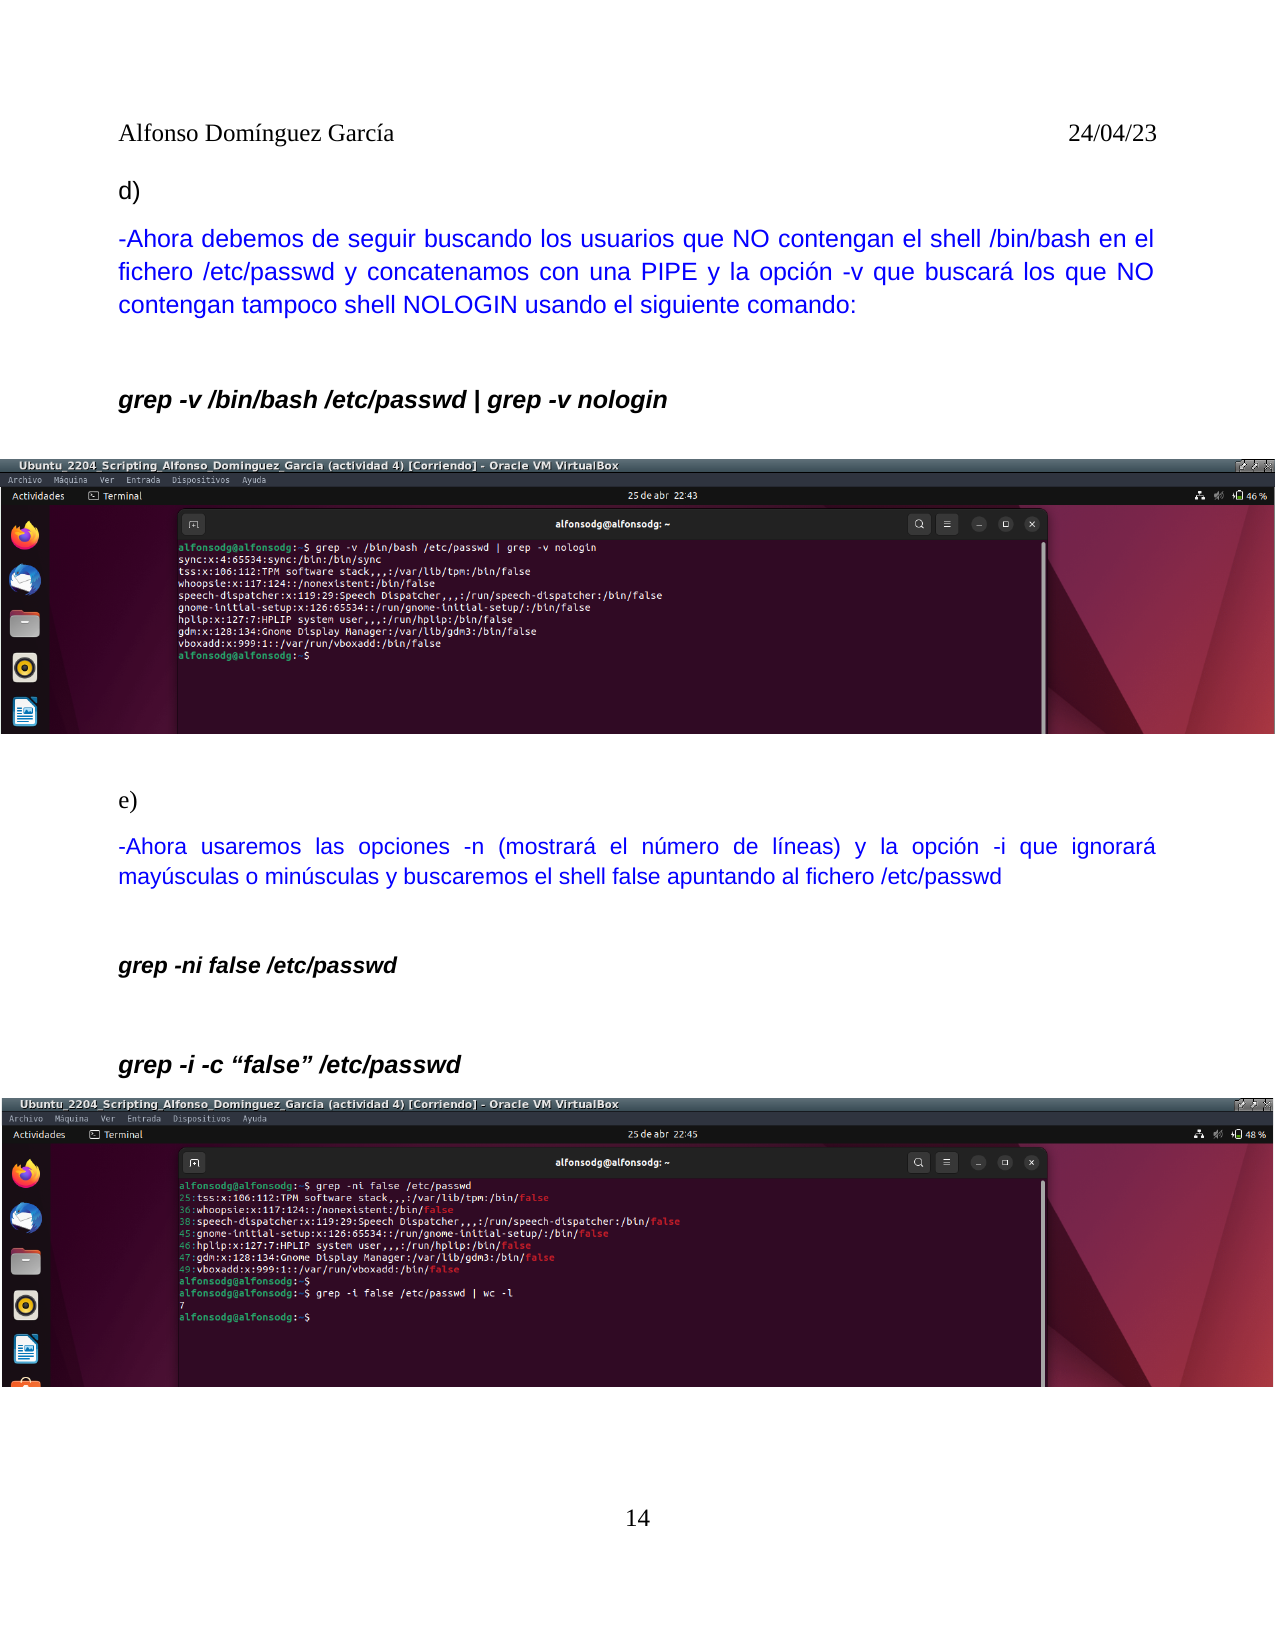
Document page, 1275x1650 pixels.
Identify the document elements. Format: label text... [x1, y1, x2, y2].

text -Ahora usaremos las opciones -n (mostrará el número de líneas) y la opción -i que ignorará mayúsculas o minúsculas y buscaremos el shell false apuntando al fichero /etc/passwd [118, 833, 1157, 889]
text grep -ni false /etc/passwd [118, 952, 1157, 979]
text d) [118, 176, 1157, 205]
text grep -v /bin/bash /etc/passwd | grep -v nologin [118, 385, 1157, 414]
text e) [118, 785, 1157, 814]
picture [0, 459, 1275, 734]
text grep -i -c “false” /etc/passwd [118, 1050, 1157, 1079]
picture [1, 1098, 1274, 1387]
text -Ahora debemos de seguir buscando los usuarios que NO contengan el shell /bin/bash en el fichero /etc/passwd y concatenamos con una PIPE y la opción -v que buscará los que NO contengan tampoco shell NOLOGIN usando el siguiente comando: [118, 224, 1157, 319]
